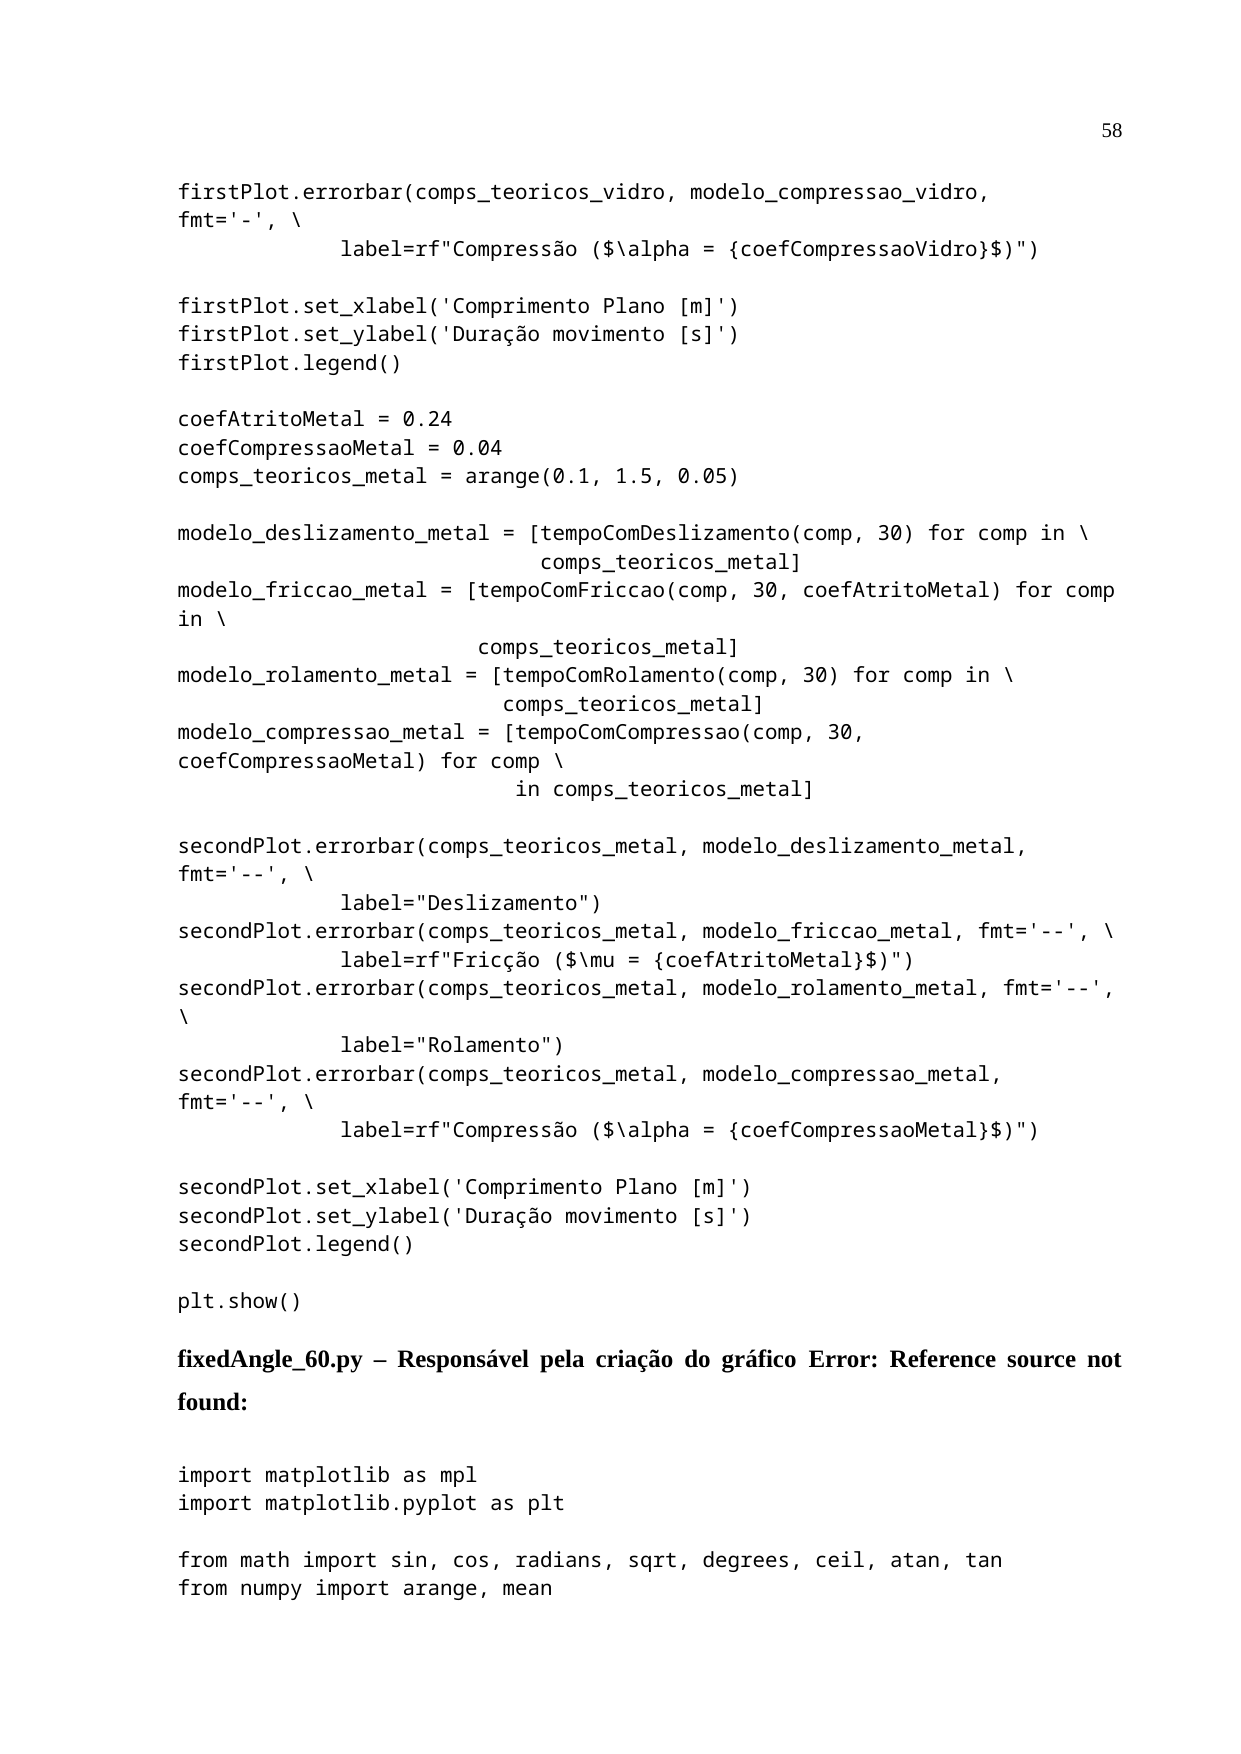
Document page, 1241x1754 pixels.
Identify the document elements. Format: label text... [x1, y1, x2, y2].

text modelo_rolamento_metal = [tempoComRolamento(comp, 30) for comp in \ [177, 661, 1122, 689]
text label=rf"Fricção ($\mu = {coefAtritoMetal}$)") [177, 945, 1122, 973]
text label=rf"Compressão ($\alpha = {coefCompressaoVidro}$)") [177, 234, 1122, 262]
text secondPlot.legend() [177, 1229, 1122, 1258]
text import matplotlib as mpl [177, 1460, 1122, 1488]
text secondPlot.errorbar(comps_teoricos_metal, modelo_compressao_metal, fmt='--', \ [177, 1059, 1122, 1116]
text firstPlot.set_xlabel('Comprimento Plano [m]') [177, 291, 1122, 319]
text modelo_friccao_metal = [tempoComFriccao(comp, 30, coefAtritoMetal) for comp in \ [177, 575, 1122, 632]
text firstPlot.errorbar(comps_teoricos_vidro, modelo_compressao_vidro, fmt='-', \ [177, 177, 1122, 234]
text firstPlot.legend() [177, 348, 1122, 376]
text label="Deslizamento") [177, 888, 1122, 916]
text from math import sin, cos, radians, sqrt, degrees, ceil, atan, tan [177, 1545, 1122, 1573]
text plt.show() [177, 1286, 1122, 1314]
text from numpy import arange, mean [177, 1573, 1122, 1602]
text in comps_teoricos_metal] [177, 774, 1122, 803]
text modelo_compressao_metal = [tempoComCompressao(comp, 30, coefCompressaoMetal) for comp \ [177, 717, 1122, 774]
text secondPlot.errorbar(comps_teoricos_metal, modelo_rolamento_metal, fmt='--', \ [177, 973, 1122, 1030]
text comps_teoricos_metal = arange(0.1, 1.5, 0.05) [177, 461, 1122, 490]
text comps_teoricos_metal] [177, 689, 1122, 717]
text import matplotlib.pyplot as plt [177, 1488, 1122, 1517]
text coefCompressaoMetal = 0.04 [177, 433, 1122, 461]
text firstPlot.set_ylabel('Duração movimento [s]') [177, 319, 1122, 348]
text comps_teoricos_metal] [177, 547, 1122, 575]
text label="Rolamento") [177, 1030, 1122, 1059]
text secondPlot.errorbar(comps_teoricos_metal, modelo_friccao_metal, fmt='--', \ [177, 916, 1122, 945]
text secondPlot.set_ylabel('Duração movimento [s]') [177, 1201, 1122, 1229]
text secondPlot.set_xlabel('Comprimento Plano [m]') [177, 1172, 1122, 1201]
text coefAtritoMetal = 0.24 [177, 404, 1122, 433]
text secondPlot.errorbar(comps_teoricos_metal, modelo_deslizamento_metal, fmt='--', \ [177, 831, 1122, 888]
text modelo_deslizamento_metal = [tempoComDeslizamento(comp, 30) for comp in \ [177, 518, 1122, 547]
text fixedAngle_60.py – Responsável pela criação do gráfico Error: Reference source not found: [177, 1344, 1122, 1416]
text label=rf"Compressão ($\alpha = {coefCompressaoMetal}$)") [177, 1116, 1122, 1144]
text comps_teoricos_metal] [177, 632, 1122, 661]
